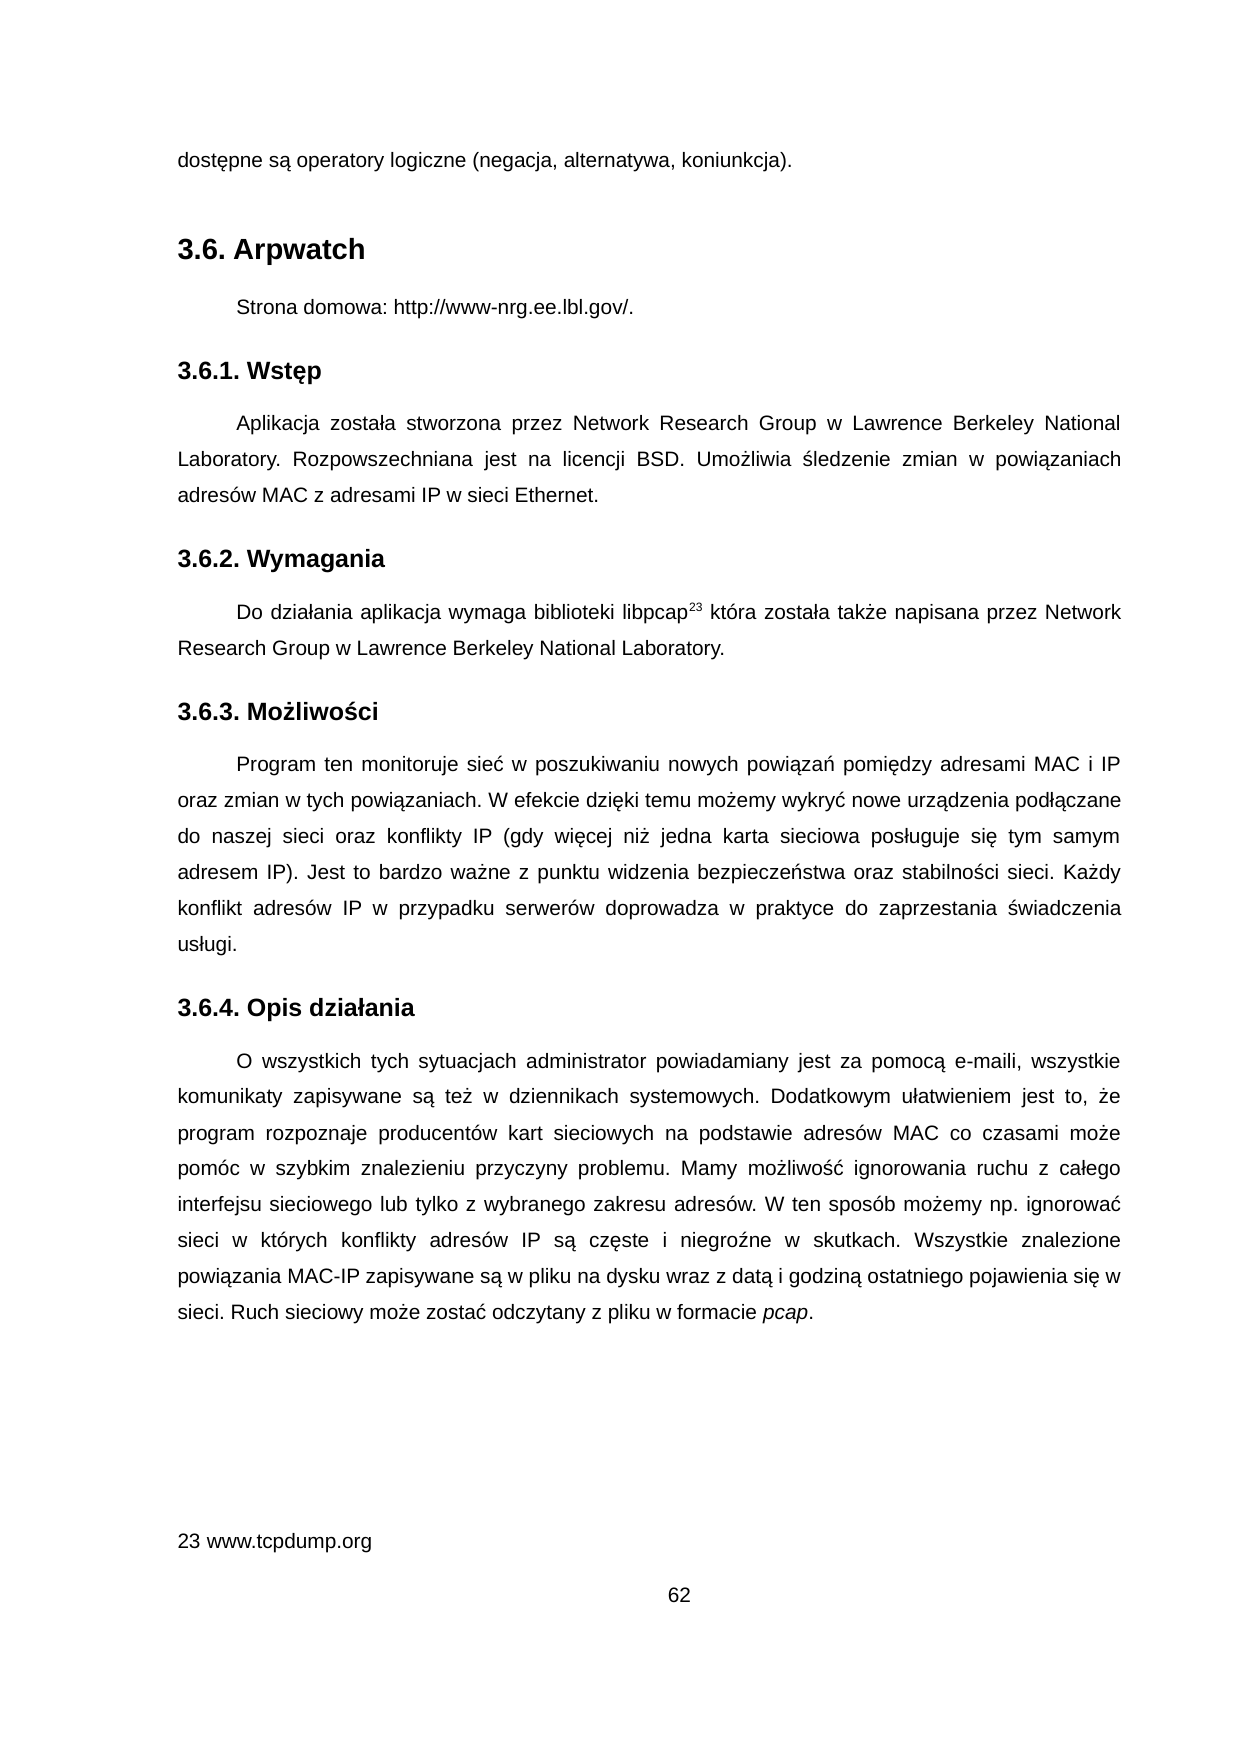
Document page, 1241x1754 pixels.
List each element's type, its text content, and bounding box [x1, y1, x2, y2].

text O wszystkich tych sytuacjach administrator powiadamiany jest za pomocą e-maili, wszystkie komunikaty zapisywane są też w dziennikach systemowych. Dodatkowym ułatwieniem jest to, że program rozpoznaje producentów kart sieciowych na podstawie adresów MAC co czasami może pomóc w szybkim znalezieniu przyczyny problemu. Mamy możliwość ignorowania ruchu z całego interfejsu sieciowego lub tylko z wybranego zakresu adresów. W ten sposób możemy np. ignorować sieci w których konflikty adresów IP są częste i niegroźne w skutkach. Wszystkie znalezione powiązania MAC-IP zapisywane są w pliku na dysku wraz z datą i godziną ostatniego pojawienia się w sieci. Ruch sieciowy może zostać odczytany z pliku w formacie pcap. [177, 1048, 1122, 1324]
text Aplikacja została stworzona przez Network Research Group w Lawrence Berkeley National Laboratory. Rozpowszechniana jest na licencji BSD. Umożliwia śledzenie zmian w powiązaniach adresów MAC z adresami IP w sieci Ethernet. [177, 411, 1122, 507]
subtitle 3.6.3. Możliwości [177, 697, 1122, 725]
text www.tcpdump.org [177, 1529, 1122, 1553]
text Program ten monitoruje sieć w poszukiwaniu nowych powiązań pomiędzy adresami MAC i IP oraz zmian w tych powiązaniach. W efekcie dzięki temu możemy wykryć nowe urządzenia podłączane do naszej sieci oraz konflikty IP (gdy więcej niż jedna karta sieciowa posługuje się tym samym adresem IP). Jest to bardzo ważne z punktu widzenia bezpieczeństwa oraz stabilności sieci. Każdy konflikt adresów IP w przypadku serwerów doprowadza w praktyce do zaprzestania świadczenia usługi. [177, 752, 1122, 956]
text dostępne są operatory logiczne (negacja, alternatywa, koniunkcja). [177, 148, 1122, 172]
subtitle 3.6.1. Wstęp [177, 356, 1122, 384]
text Do działania aplikacja wymaga biblioteki libpcap która została także napisana przez Network Research Group w Lawrence Berkeley National Laboratory. [177, 600, 1122, 659]
subtitle 3.6. Arpwatch [177, 232, 1122, 266]
subtitle 3.6.2. Wymagania [177, 544, 1122, 573]
subtitle 3.6.4. Opis działania [177, 993, 1122, 1022]
text Strona domowa: http://www-nrg.ee.lbl.gov/. [177, 295, 1122, 319]
